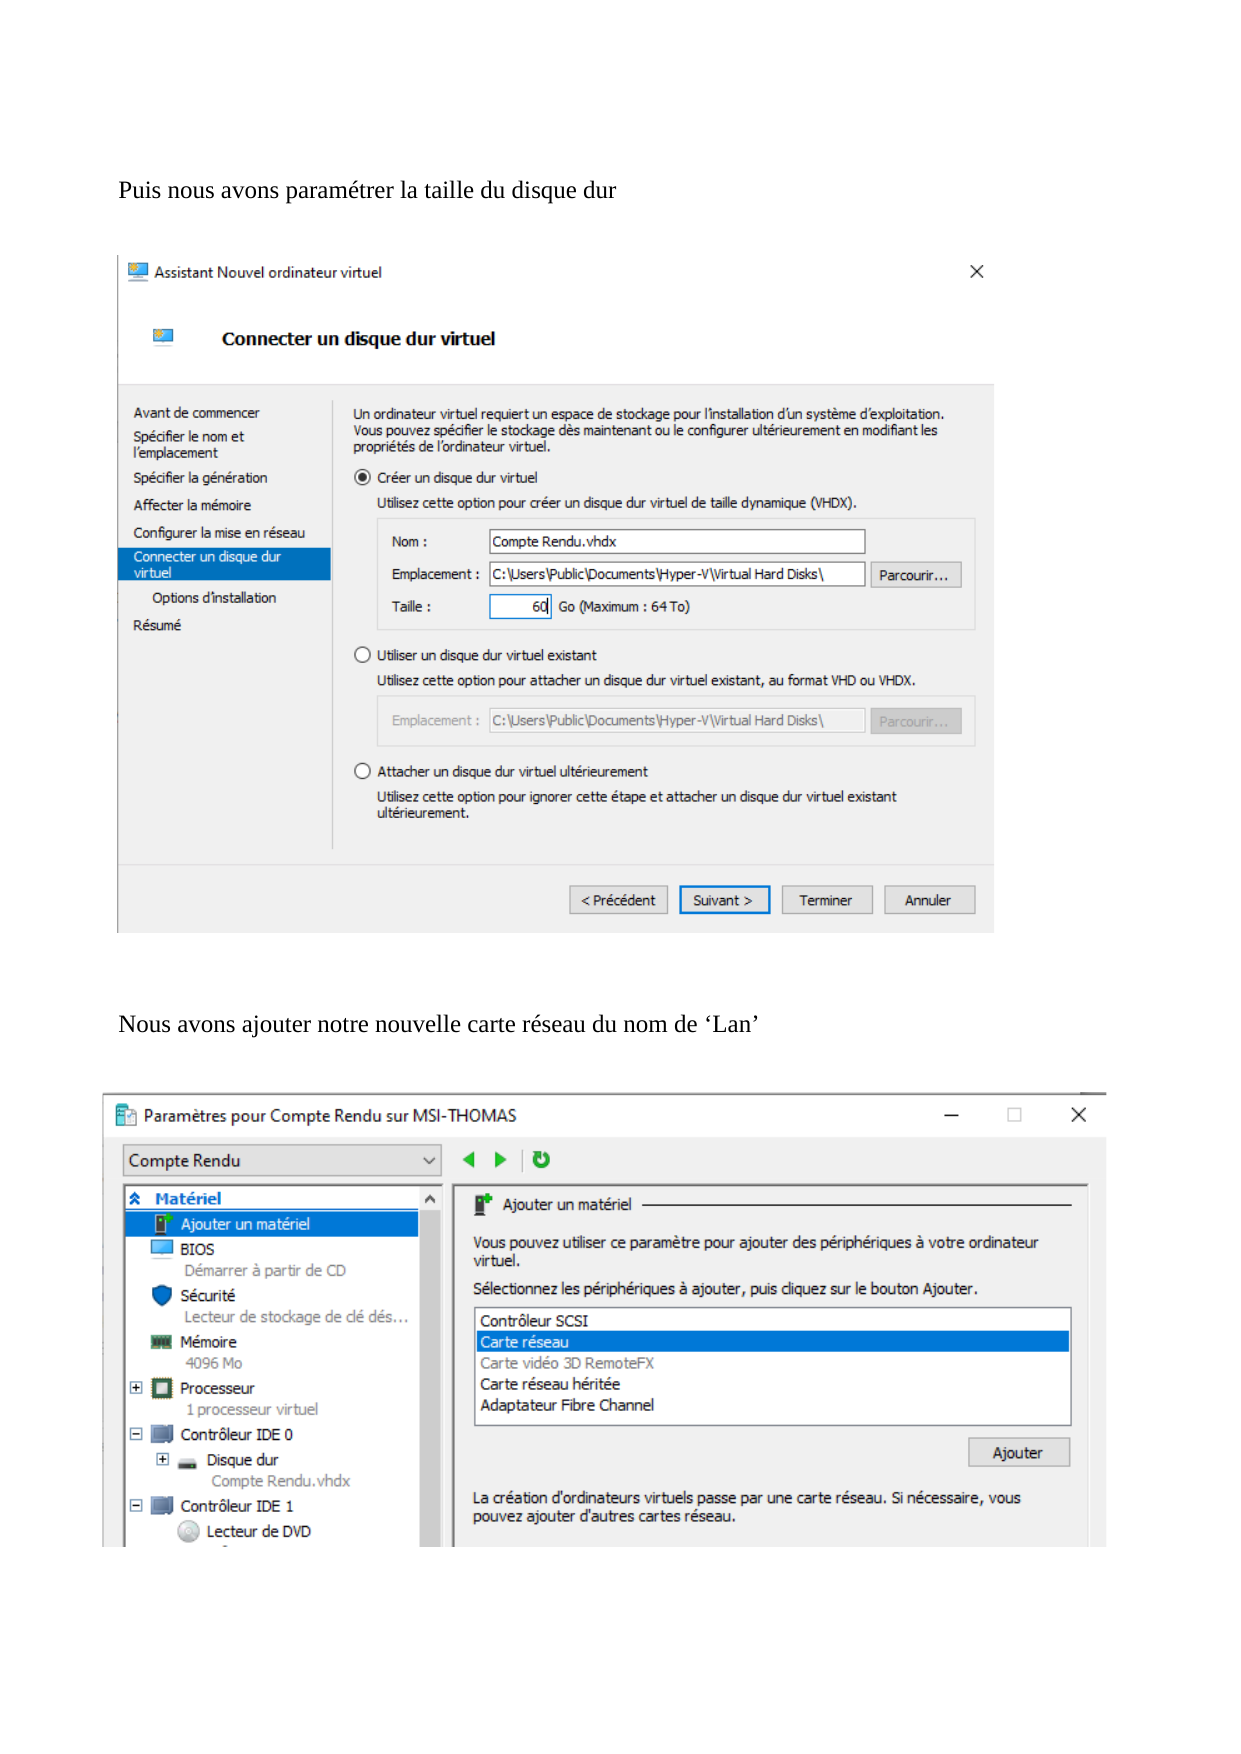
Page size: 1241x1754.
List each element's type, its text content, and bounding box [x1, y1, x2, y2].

picture [102, 1092, 1107, 1547]
picture [117, 255, 995, 933]
text Puis nous avons paramétrer la taille du disque dur [118, 176, 1122, 204]
text Nous avons ajouter notre nouvelle carte réseau du nom de ‘Lan’ [118, 1009, 1122, 1038]
